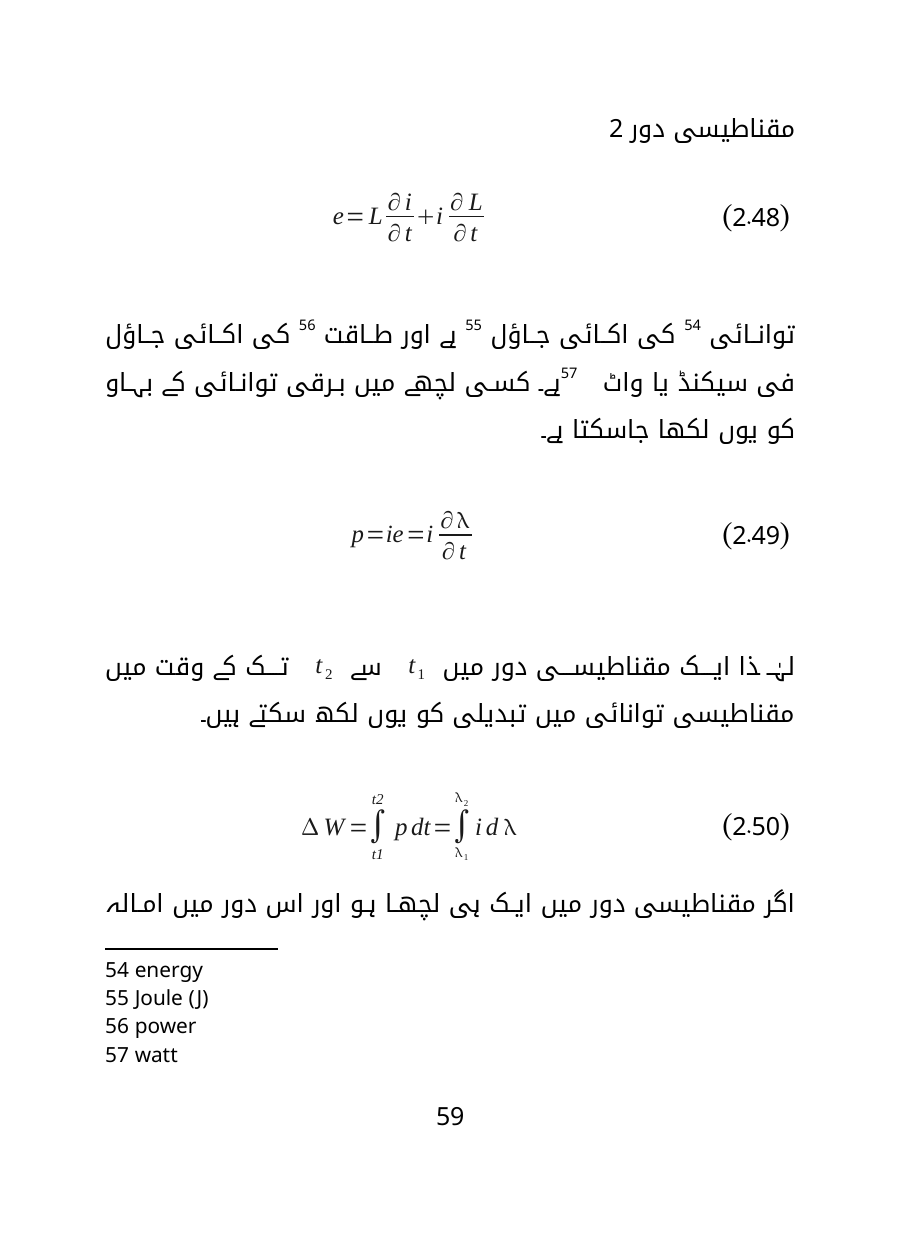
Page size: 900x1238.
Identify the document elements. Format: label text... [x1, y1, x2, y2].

text Joule (J) [105, 983, 795, 1012]
text لہٰذا ایک مقناطیسی دور میں سے تک کے وقت میں مقناطیسی توانائی میں تبدیلی کو یوں لکھ سکتے ہیں۔ [105, 643, 795, 738]
table_header [105, 501, 707, 583]
text توانائی کی اکائی جاؤل ہے اور طاقت کی اکائی جاؤل فی سیکنڈ یا واٹ ہے۔ کسی لچھے میں برقی توانائی کے بہاو کو یوں لکھا جاسکتا ہے۔ [105, 312, 795, 454]
table_header [105, 785, 706, 881]
text watt [105, 1040, 795, 1068]
text اگر مقناطیسی دور میں ایک ہی لچھا ہو اور اس دور میں امالہ مقررہ ہو تب: [105, 881, 795, 928]
table_header (2.50) [706, 785, 795, 881]
table_header [105, 182, 704, 265]
table_header (2.49) [707, 501, 795, 583]
table_header (2.48) [705, 182, 795, 265]
text power [105, 1012, 795, 1040]
text energy [105, 955, 795, 983]
